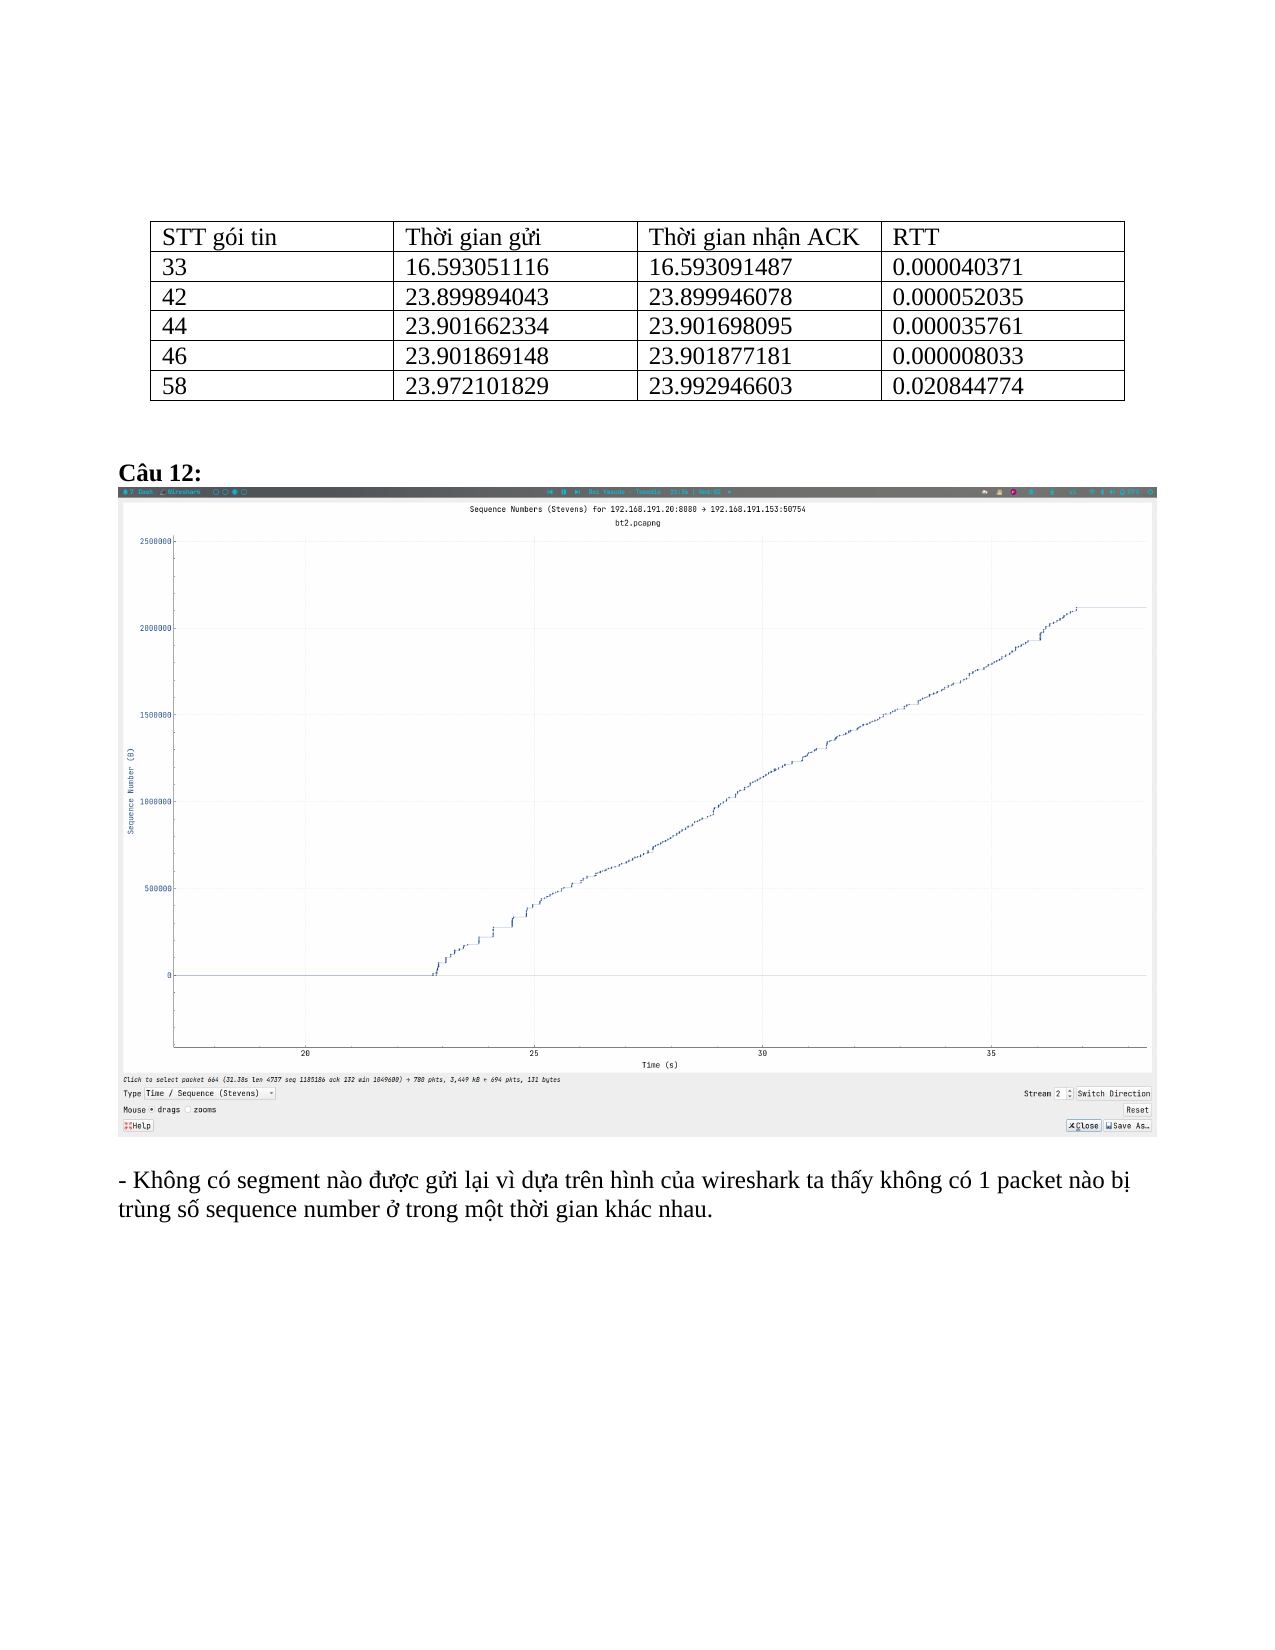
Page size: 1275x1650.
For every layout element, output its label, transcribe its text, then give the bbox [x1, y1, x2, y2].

table_cell 58 [151, 371, 393, 400]
text - Không có segment nào được gửi lại vì dựa trên hình của wireshark ta thấy không có 1 packet nào bị trùng số sequence number ở trong một thời gian khác nhau. [118, 1137, 1157, 1222]
table_cell 23.899946078 [638, 282, 881, 310]
text Câu 12: [118, 458, 1157, 487]
table_cell 23.901698095 [638, 311, 881, 340]
table_cell 0.000040371 [882, 252, 1124, 281]
picture [118, 487, 1157, 1137]
table_cell 16.593051116 [394, 252, 637, 281]
table_cell 44 [151, 311, 393, 340]
table_header RTT [882, 222, 1124, 251]
table_header Thời gian gửi [394, 222, 637, 251]
table_cell 42 [151, 282, 393, 310]
table_cell 46 [151, 341, 393, 370]
table_cell 0.000052035 [882, 282, 1124, 310]
table_header Thời gian nhận ACK [638, 222, 881, 251]
table_cell 0.000008033 [882, 341, 1124, 370]
table_cell 0.020844774 [882, 371, 1124, 400]
table_cell 23.901869148 [394, 341, 637, 370]
table_cell 23.901662334 [394, 311, 637, 340]
table_cell 23.899894043 [394, 282, 637, 310]
table_header STT gói tin [151, 222, 393, 251]
table_cell 23.972101829 [394, 371, 637, 400]
table_cell 23.901877181 [638, 341, 881, 370]
table_cell 0.000035761 [882, 311, 1124, 340]
table_cell 33 [151, 252, 393, 281]
table_cell 23.992946603 [638, 371, 881, 400]
table_cell 16.593091487 [638, 252, 881, 281]
